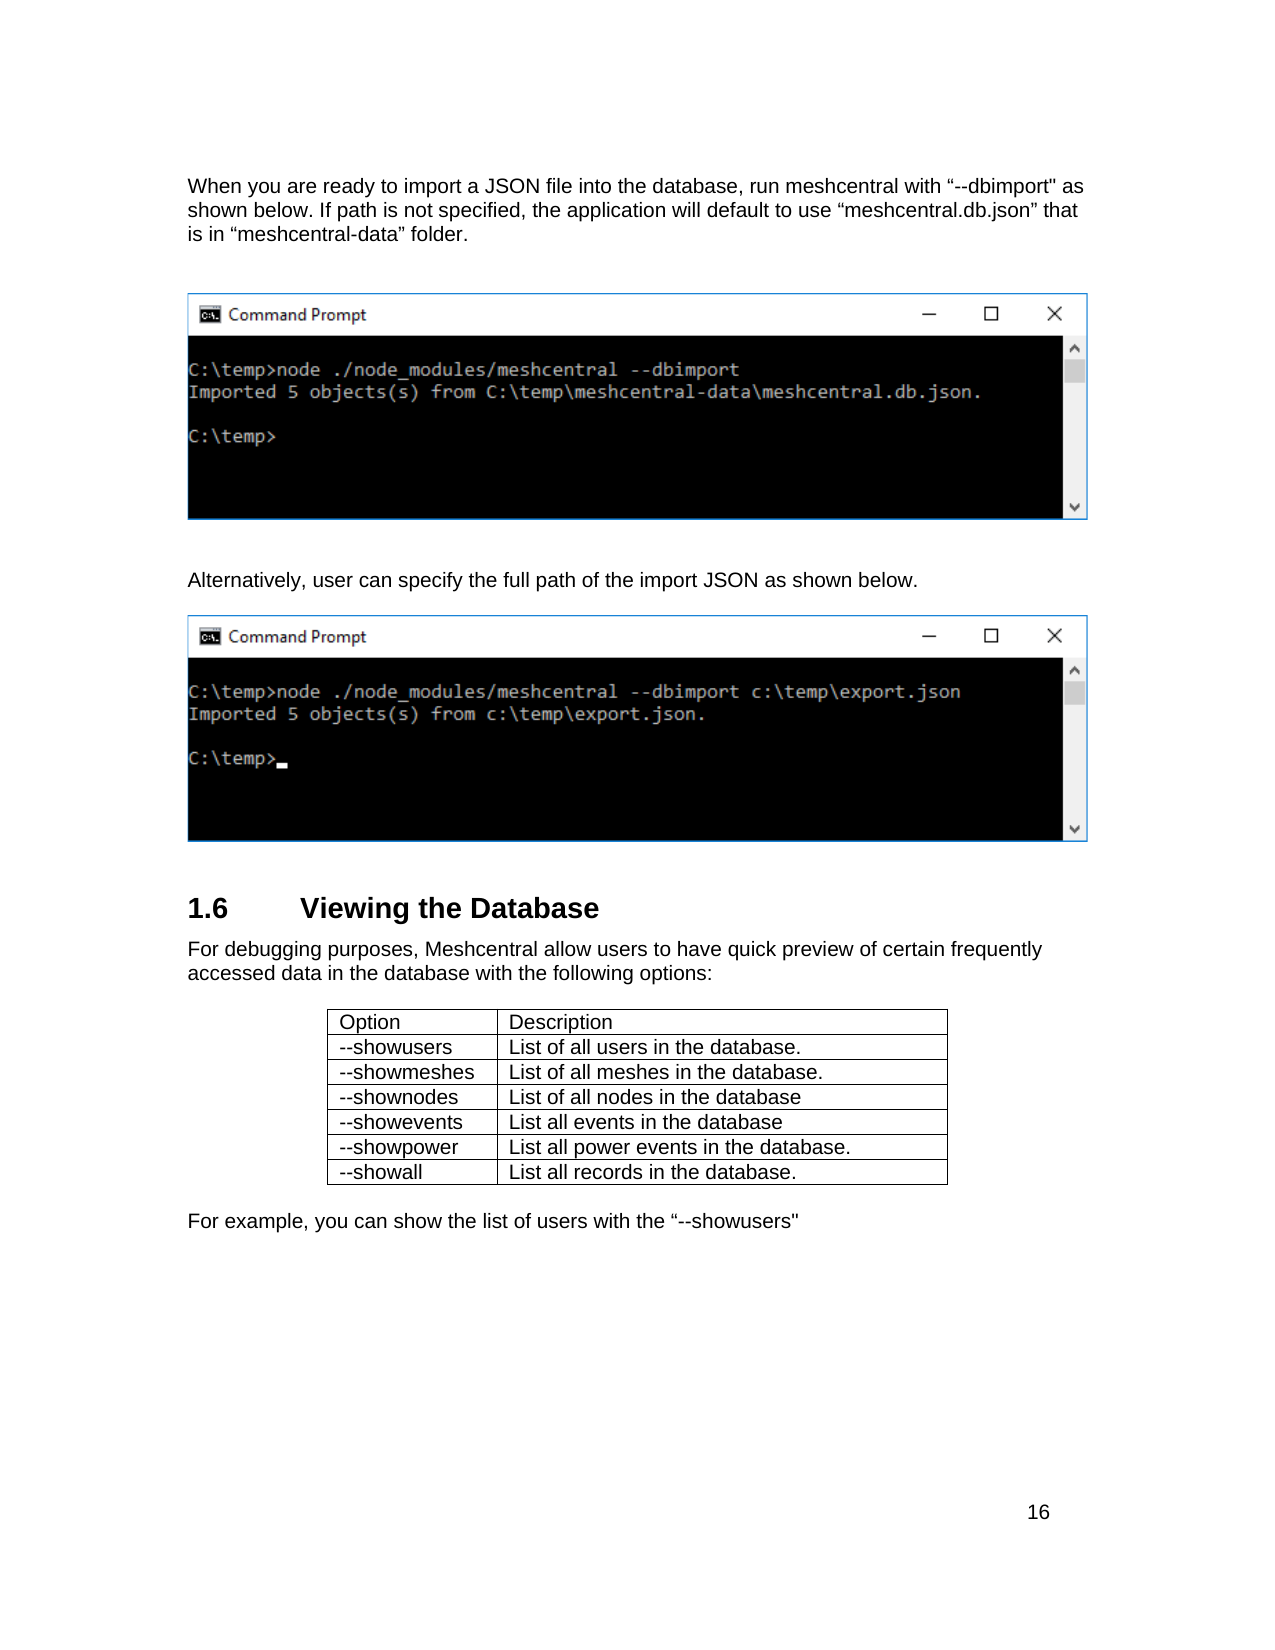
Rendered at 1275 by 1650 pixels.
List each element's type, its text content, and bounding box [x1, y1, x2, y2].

table_cell --showall [328, 1160, 497, 1183]
table_cell --shownodes [328, 1085, 497, 1108]
text For example, you can show the list of users with the “--showusers" [187, 1208, 1087, 1232]
table_cell List all events in the database [498, 1110, 947, 1133]
table_cell List of all nodes in the database [498, 1085, 947, 1108]
text Alternatively, user can specify the full path of the import JSON as shown below. [187, 568, 1087, 592]
table_cell List of all users in the database. [498, 1035, 947, 1058]
table_cell List of all meshes in the database. [498, 1060, 947, 1083]
table_cell List all power events in the database. [498, 1135, 947, 1158]
text When you are ready to import a JSON file into the database, run meshcentral with “--dbimport" as shown below. If path is not specified, the application will default to use “meshcentral.db.json” that is in “meshcentral-data” folder. [187, 174, 1087, 246]
text For debugging purposes, Meshcentral allow users to have quick preview of certain frequently accessed data in the database with the following options: [187, 937, 1087, 984]
table_cell --showpower [328, 1135, 497, 1158]
table_header Option [328, 1010, 497, 1033]
table_cell List all records in the database. [498, 1160, 947, 1183]
table_header Description [498, 1010, 947, 1033]
subtitle Viewing the Database [187, 891, 1087, 924]
table_cell --showmeshes [328, 1060, 497, 1083]
table_cell --showevents [328, 1110, 497, 1133]
table_cell --showusers [328, 1035, 497, 1058]
